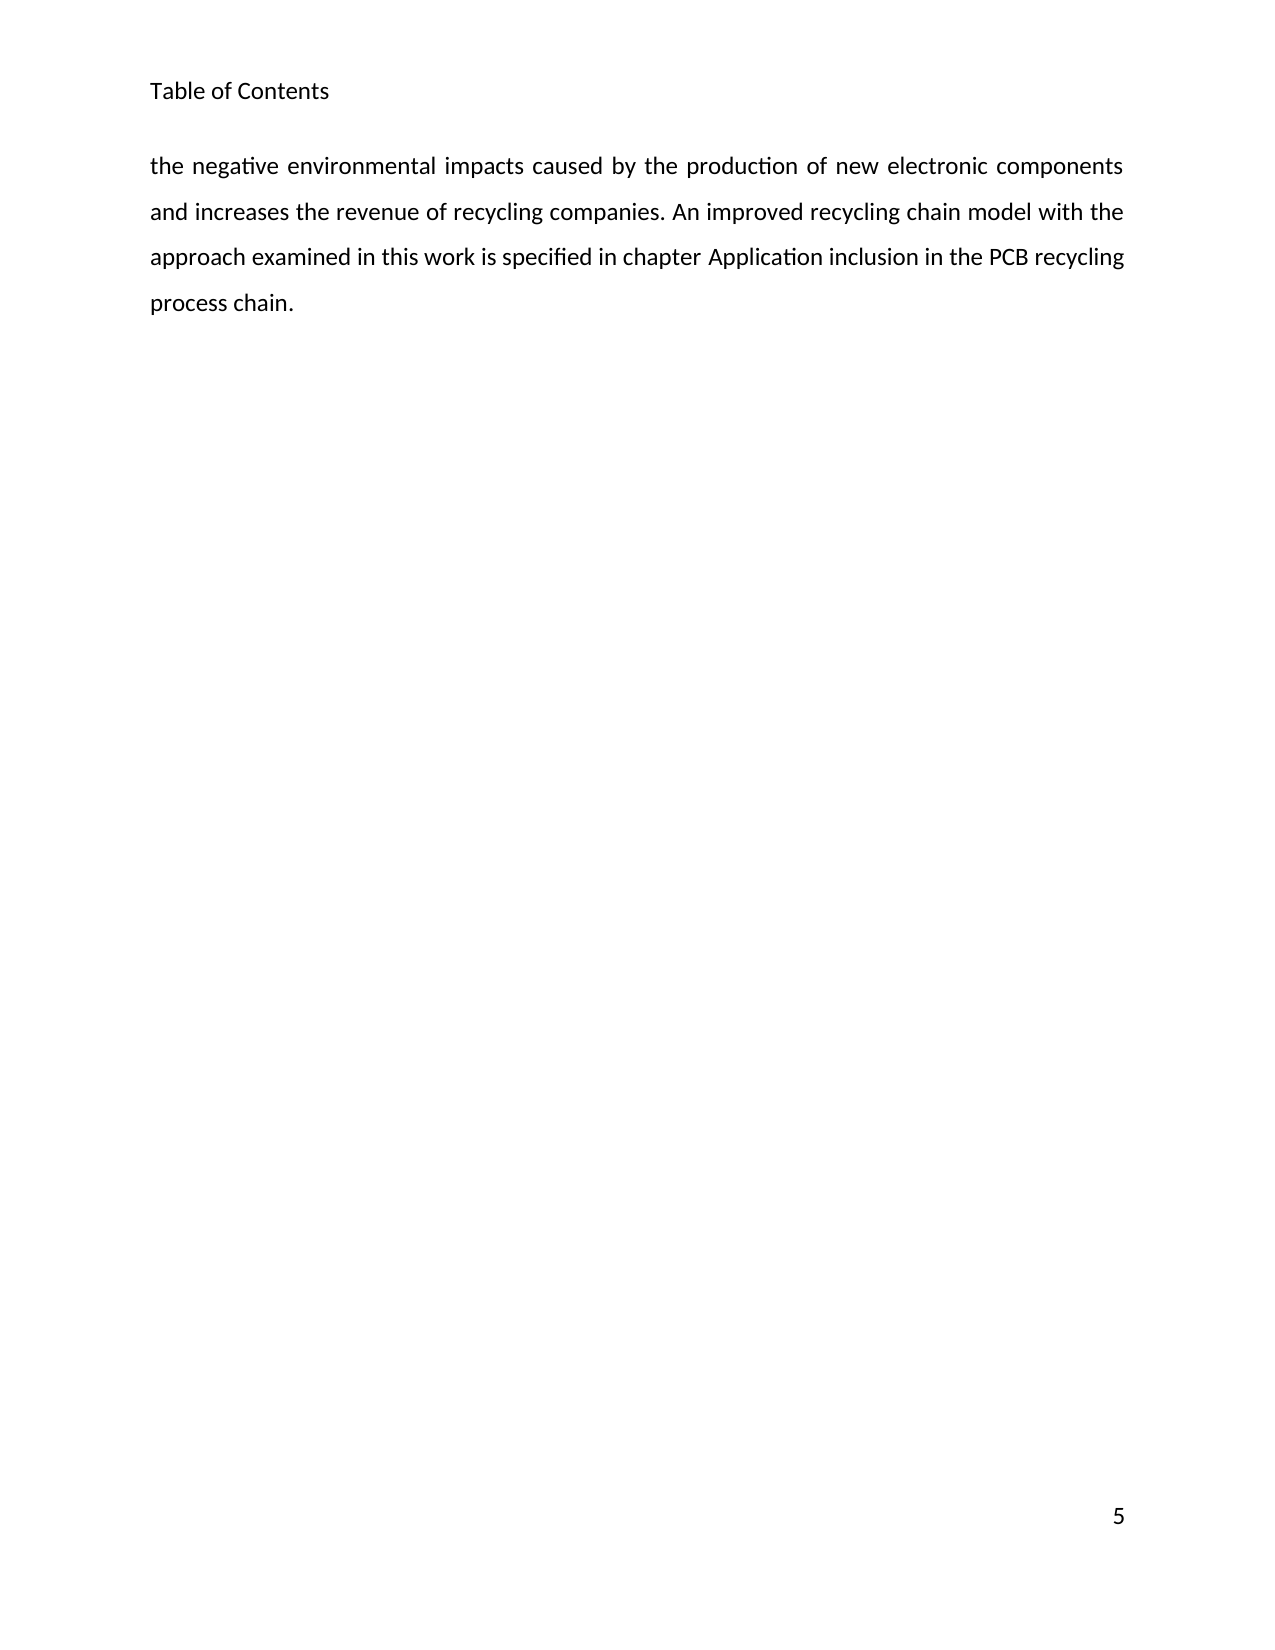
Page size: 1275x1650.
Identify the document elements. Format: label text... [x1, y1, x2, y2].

text the negative environmental impacts caused by the production of new electronic components and increases the revenue of recycling companies. An improved recycling chain model with the approach examined in this work is specified in chapter Application inclusion in the PCB recycling process chain. [150, 150, 1125, 318]
